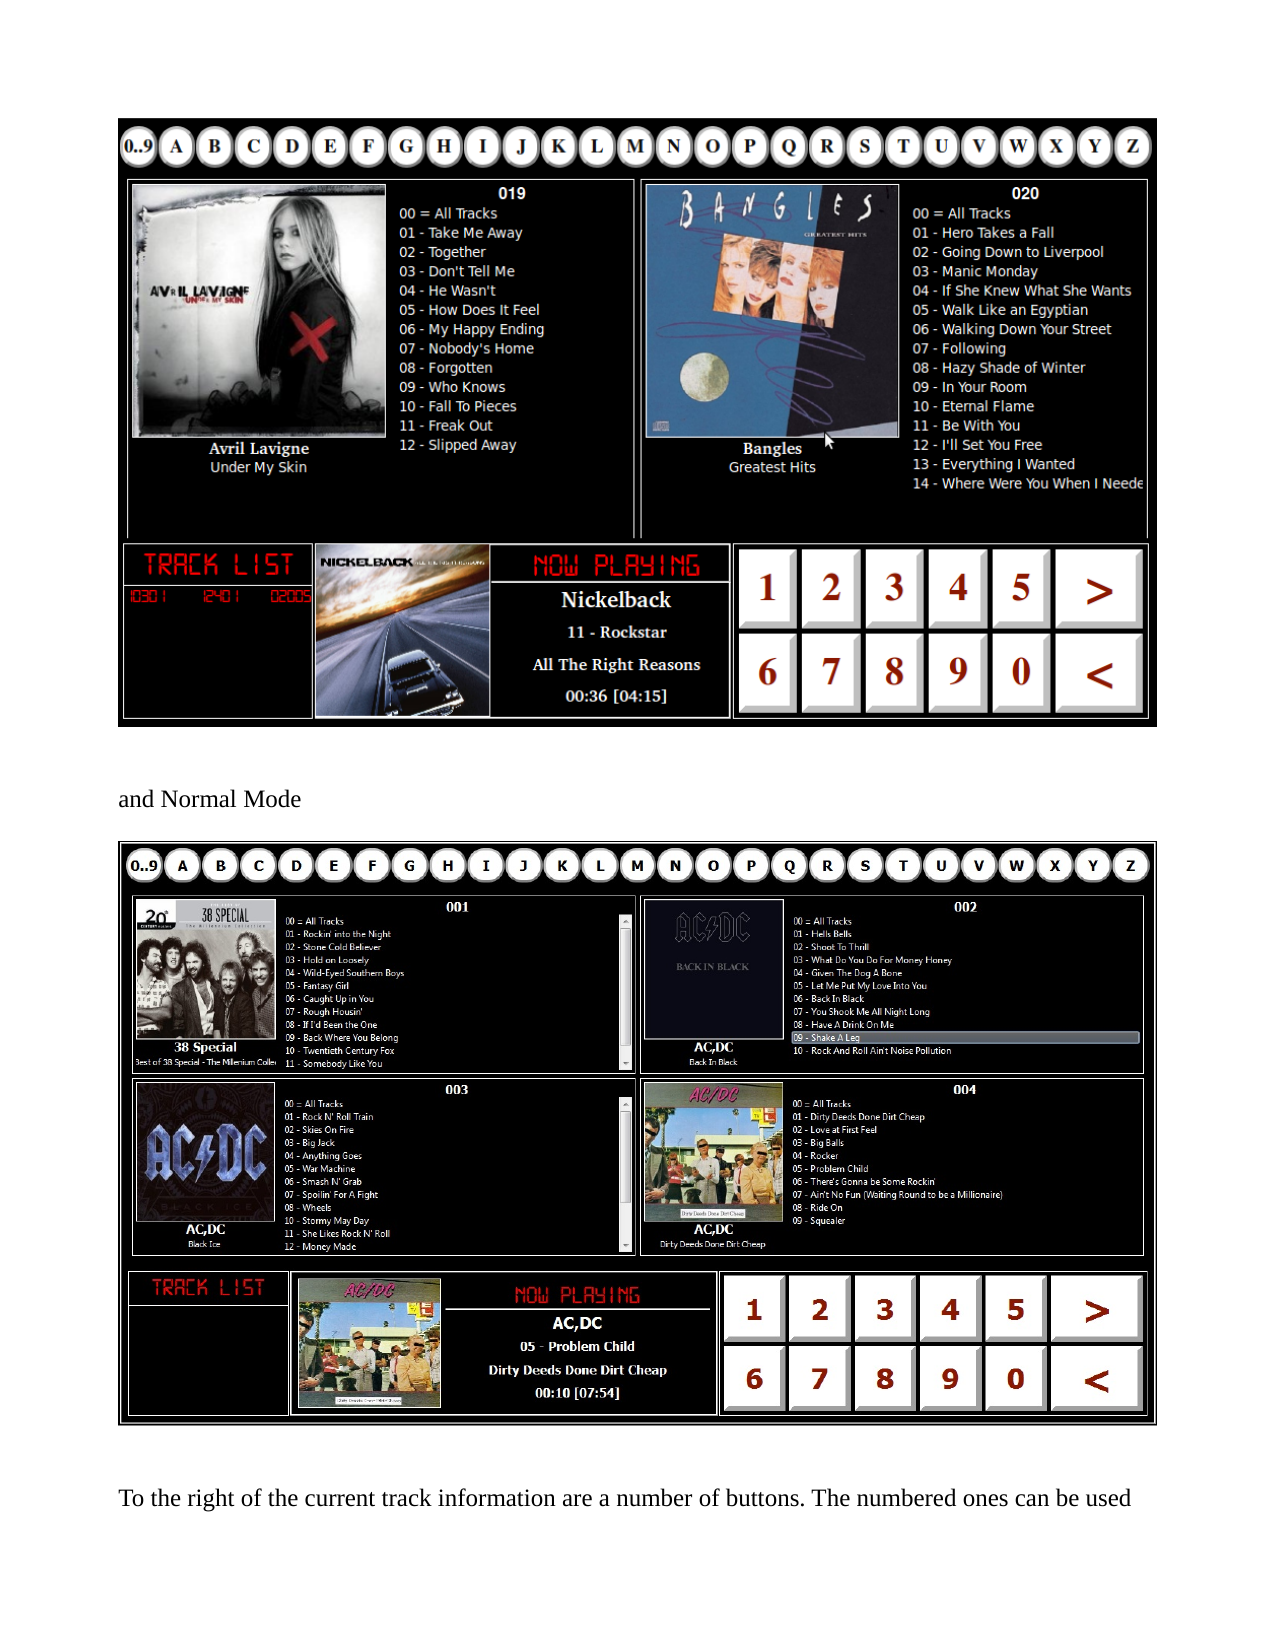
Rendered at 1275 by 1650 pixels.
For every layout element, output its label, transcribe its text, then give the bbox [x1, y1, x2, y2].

text To the right of the current track information are a number of buttons. The numbered ones can be used [118, 1483, 1157, 1512]
picture [118, 841, 1157, 1426]
text and Normal Mode [118, 784, 1157, 813]
picture [118, 118, 1157, 727]
